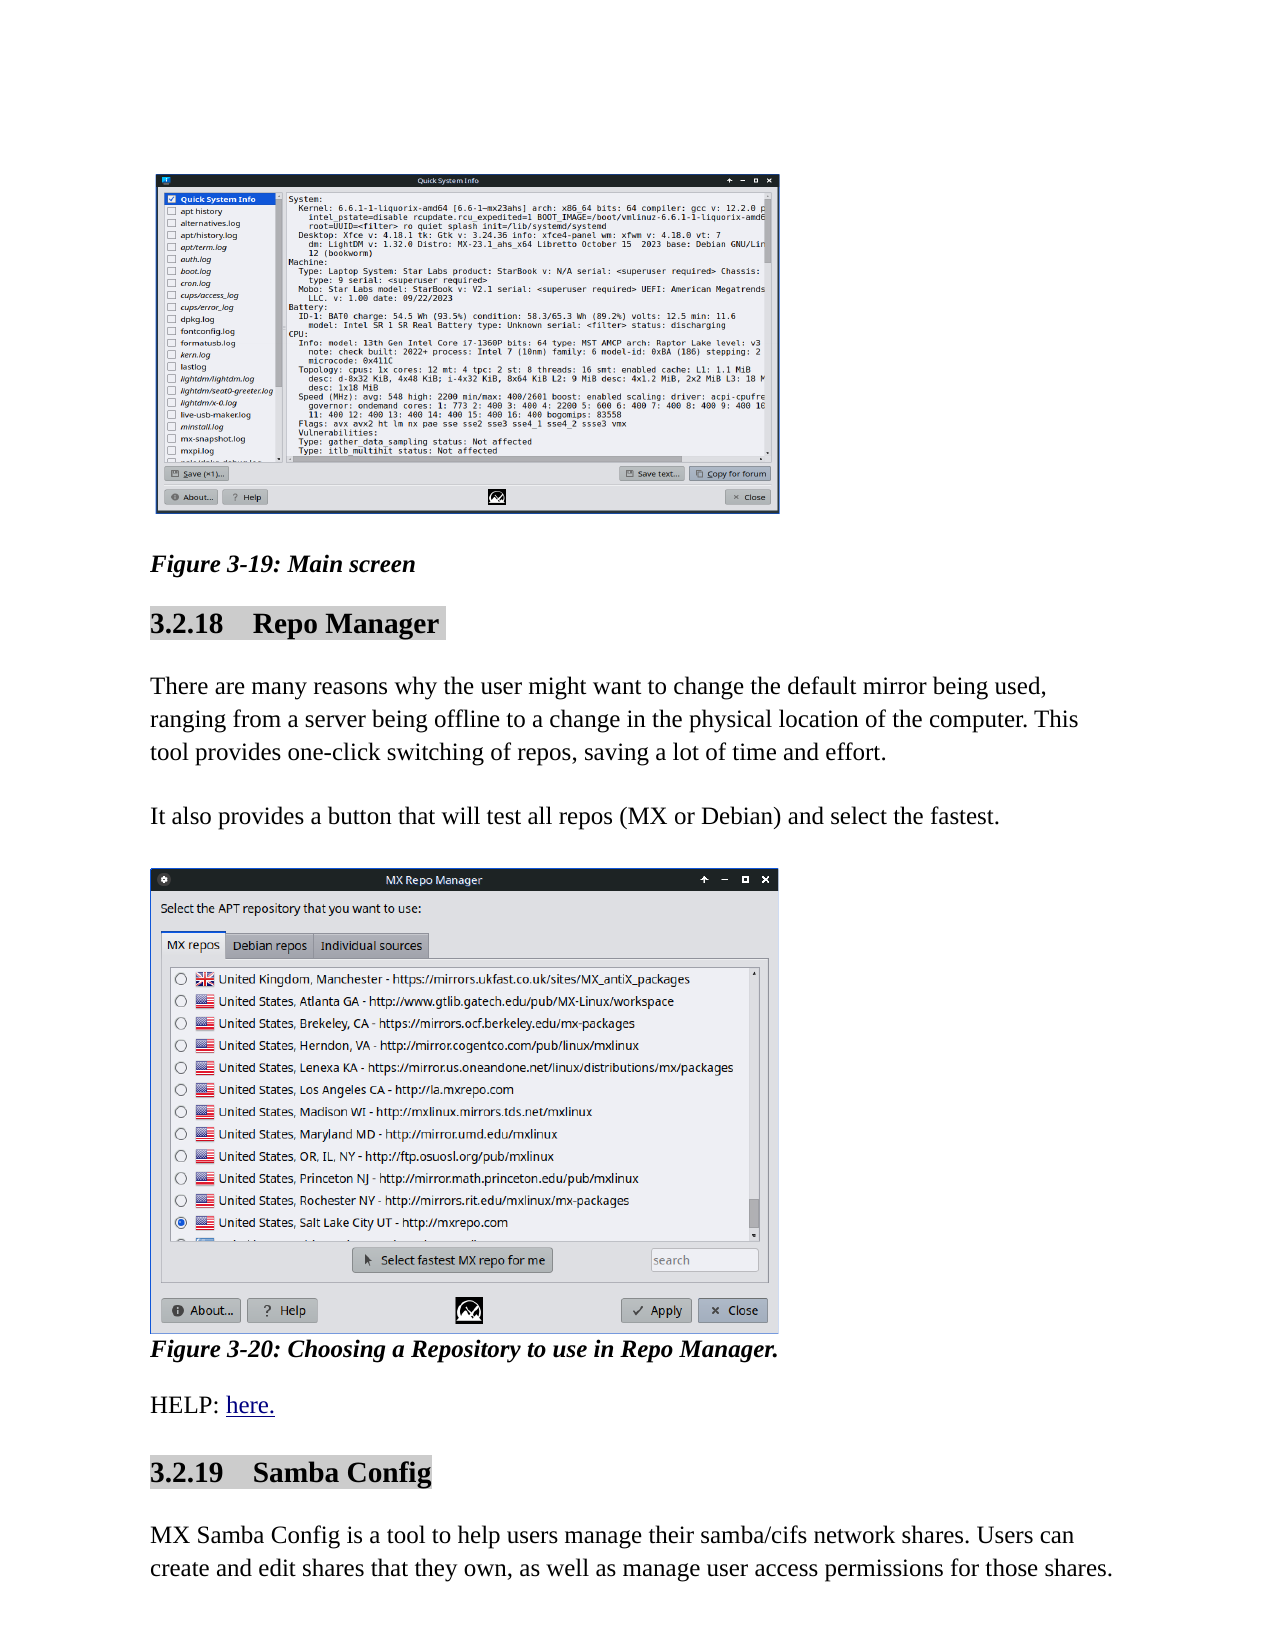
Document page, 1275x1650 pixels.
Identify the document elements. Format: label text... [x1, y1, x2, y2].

text Figure 3-20: Choosing a Repository to use in Repo Manager. [150, 862, 1125, 1362]
picture [155, 174, 780, 514]
text There are many reasons why the user might want to change the default mirror being used, ranging from a server being offline to a change in the physical location of the computer. This tool provides one-click switching of repos, saving a lot of time and effort. [150, 671, 1125, 766]
text Figure 3-19: Main screen [150, 549, 1110, 578]
picture [150, 868, 779, 1334]
subtitle 3.2.18 Repo Manager [446, 606, 1125, 640]
text It also provides a button that will test all repos (MX or Debian) and select the fastest. [150, 801, 1125, 830]
text MX Samba Config is a tool to help users manage their samba/cifs network shares. Users can create and edit shares that they own, as well as manage user access permissions for those shares. [150, 1520, 1125, 1582]
text HELP: here. [150, 1391, 1125, 1419]
subtitle 3.2.19 Samba Config [432, 1455, 1125, 1489]
